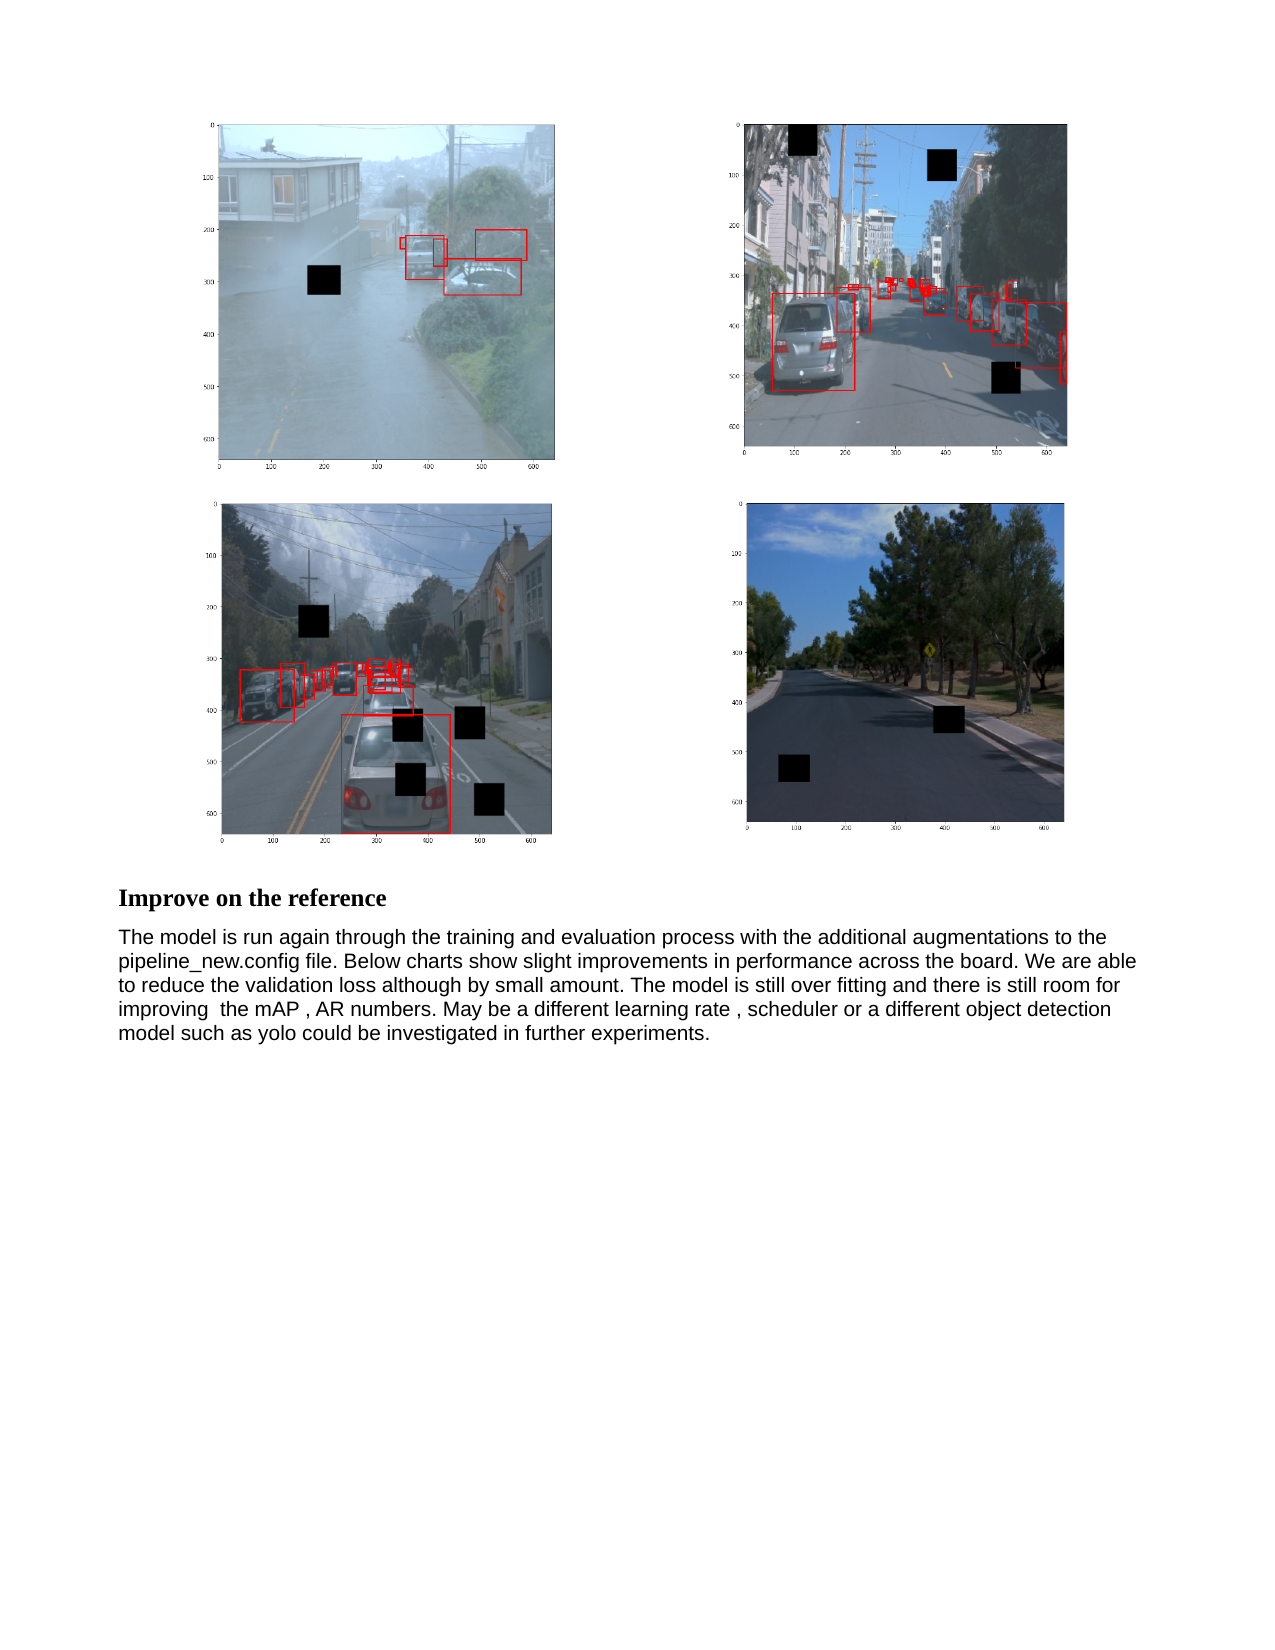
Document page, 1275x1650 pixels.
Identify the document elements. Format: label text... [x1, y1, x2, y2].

table_cell [118, 498, 637, 871]
table_cell [118, 118, 637, 497]
picture [727, 497, 1067, 835]
picture [198, 118, 558, 474]
table_cell [638, 498, 1157, 871]
table_cell [638, 118, 1157, 497]
picture [724, 118, 1070, 460]
table_cell Improve on the reference The model is run again through the training and evaluation process with the additional augmentations to the pipeline_new.config file. Below charts show slight improvements in performance across the board. We are able to reduce the validation loss although by small amount. The model is still over fitting and there is still room for improving the mAP , AR numbers. May be a different learning rate , scheduler or a different object detection model such as yolo could be investigated in further experiments. [118, 871, 1157, 1068]
picture [201, 497, 555, 848]
